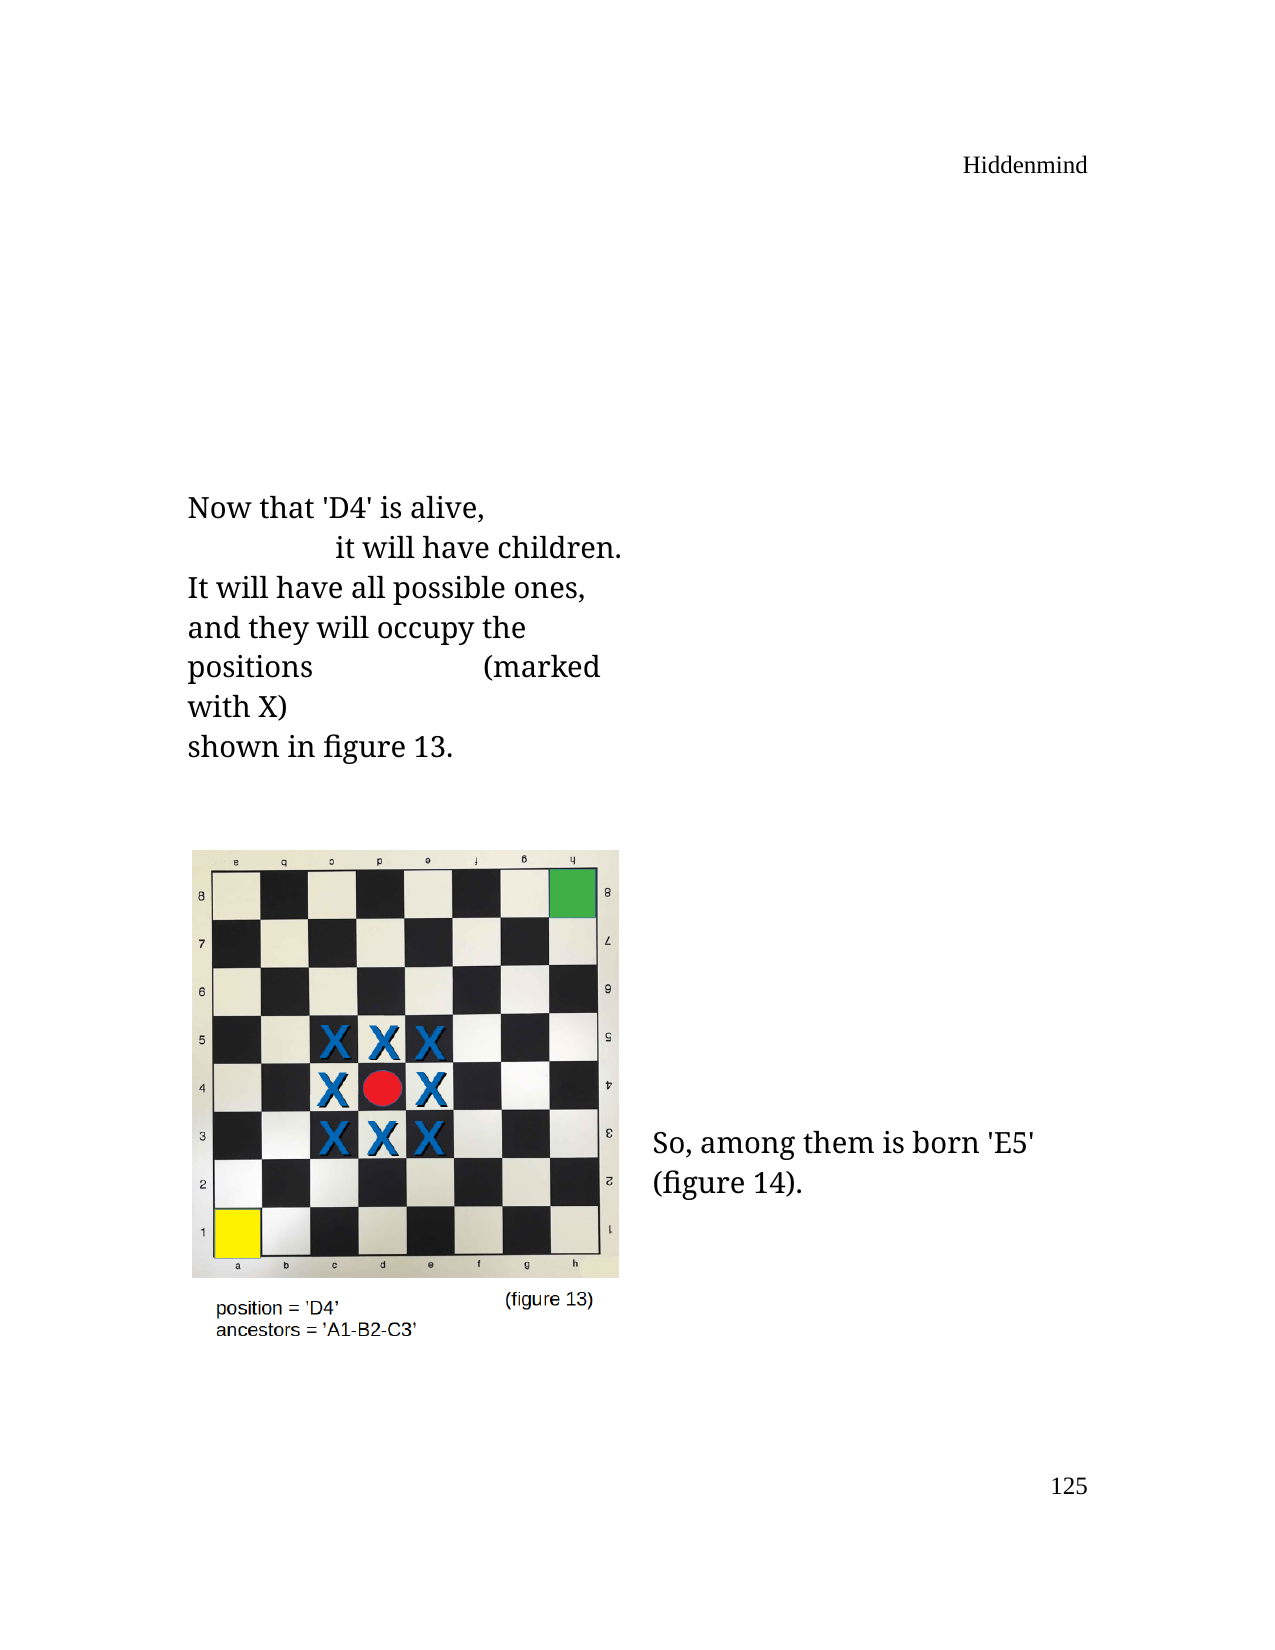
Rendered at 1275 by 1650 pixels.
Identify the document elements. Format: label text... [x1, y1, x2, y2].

text Now that 'D4' is alive, [187, 488, 622, 527]
text It will have all possible ones, [187, 567, 622, 607]
text it will have children. [187, 527, 622, 567]
text (figure 14). [652, 1162, 1087, 1202]
text and they will occupy the positions (marked with X) [187, 607, 622, 726]
picture [187, 845, 623, 1340]
text shown in figure 13. [187, 726, 622, 766]
text So, among them is born 'E5' [652, 1123, 1087, 1162]
